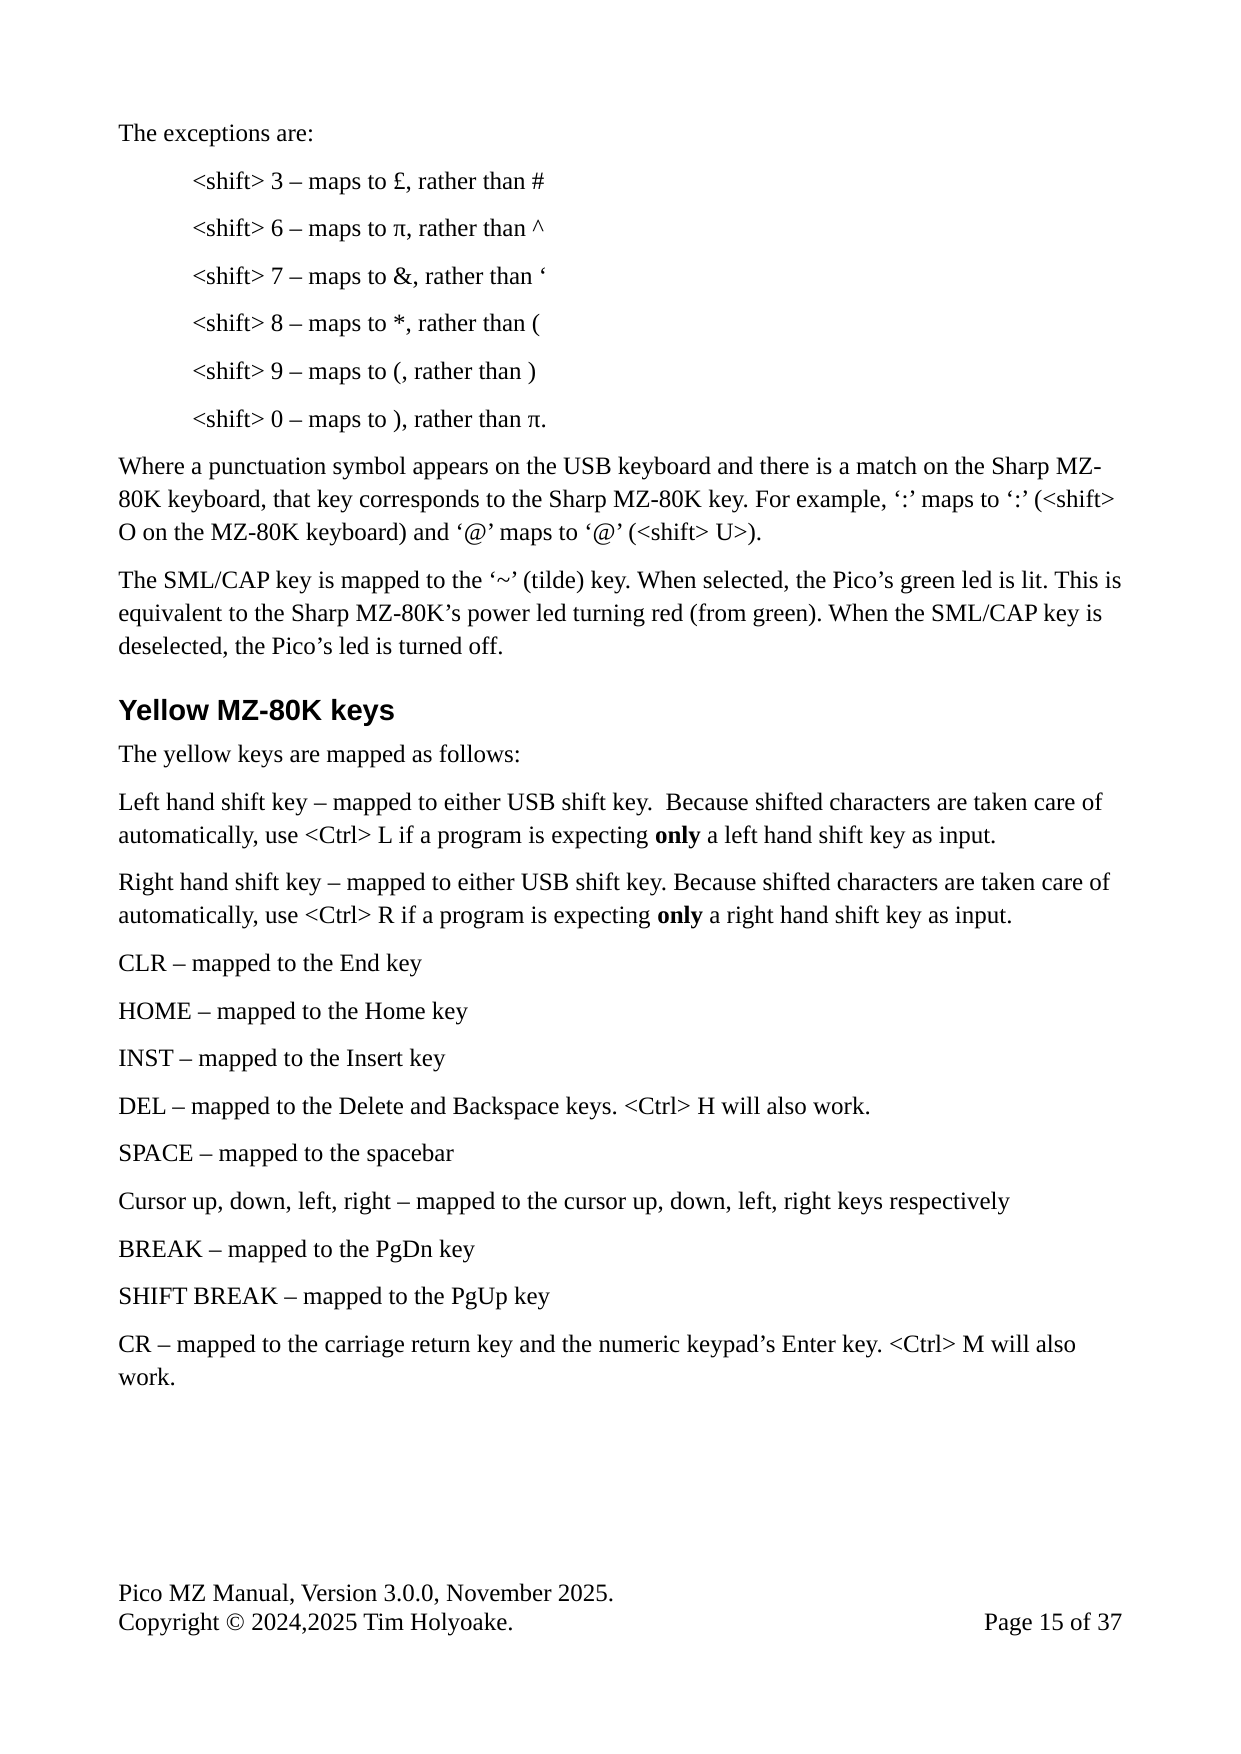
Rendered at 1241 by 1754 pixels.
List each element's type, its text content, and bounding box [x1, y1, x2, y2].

text <shift> 8 – maps to *, rather than ( [118, 308, 1122, 337]
text <shift> 3 – maps to £, rather than # [118, 166, 1122, 194]
text Where a punctuation symbol appears on the USB keyboard and there is a match on the Sharp MZ-80K keyboard, that key corresponds to the Sharp MZ-80K key. For example, ‘:’ maps to ‘:’ (<shift> O on the MZ-80K keyboard) and ‘@’ maps to ‘@’ (<shift> U>). [118, 451, 1122, 546]
subtitle Yellow MZ-80K keys [118, 693, 1122, 727]
text DEL – mapped to the Delete and Backspace keys. <Ctrl> H will also work. [118, 1091, 1122, 1120]
text <shift> 0 – maps to ), rather than π. [118, 404, 1122, 432]
text BREAK – mapped to the PgDn key [118, 1234, 1122, 1262]
text HOME – mapped to the Home key [118, 996, 1122, 1024]
text The SML/CAP key is mapped to the ‘~’ (tilde) key. When selected, the Pico’s green led is lit. This is equivalent to the Sharp MZ-80K’s power led turning red (from green). When the SML/CAP key is deselected, the Pico’s led is turned off. [118, 565, 1122, 660]
text CLR – mapped to the End key [118, 948, 1122, 977]
text <shift> 7 – maps to &, rather than ‘ [118, 261, 1122, 290]
text <shift> 6 – maps to π, rather than ^ [118, 213, 1122, 242]
text CR – mapped to the carriage return key and the numeric keypad’s Enter key. <Ctrl> M will also work. [118, 1329, 1122, 1391]
text <shift> 9 – maps to (, rather than ) [118, 356, 1122, 385]
text INST – mapped to the Insert key [118, 1043, 1122, 1072]
text SHIFT BREAK – mapped to the PgUp key [118, 1281, 1122, 1310]
text Cursor up, down, left, right – mapped to the cursor up, down, left, right keys respectively [118, 1186, 1122, 1215]
text SPACE – mapped to the spacebar [118, 1138, 1122, 1167]
text Right hand shift key – mapped to either USB shift key. Because shifted characters are taken care of automatically, use <Ctrl> R if a program is expecting only a right hand shift key as input. [118, 867, 1122, 929]
text The yellow keys are mapped as follows: [118, 739, 1122, 768]
text The exceptions are: [118, 118, 1122, 147]
text Left hand shift key – mapped to either USB shift key. Because shifted characters are taken care of automatically, use <Ctrl> L if a program is expecting only a left hand shift key as input. [118, 787, 1122, 849]
